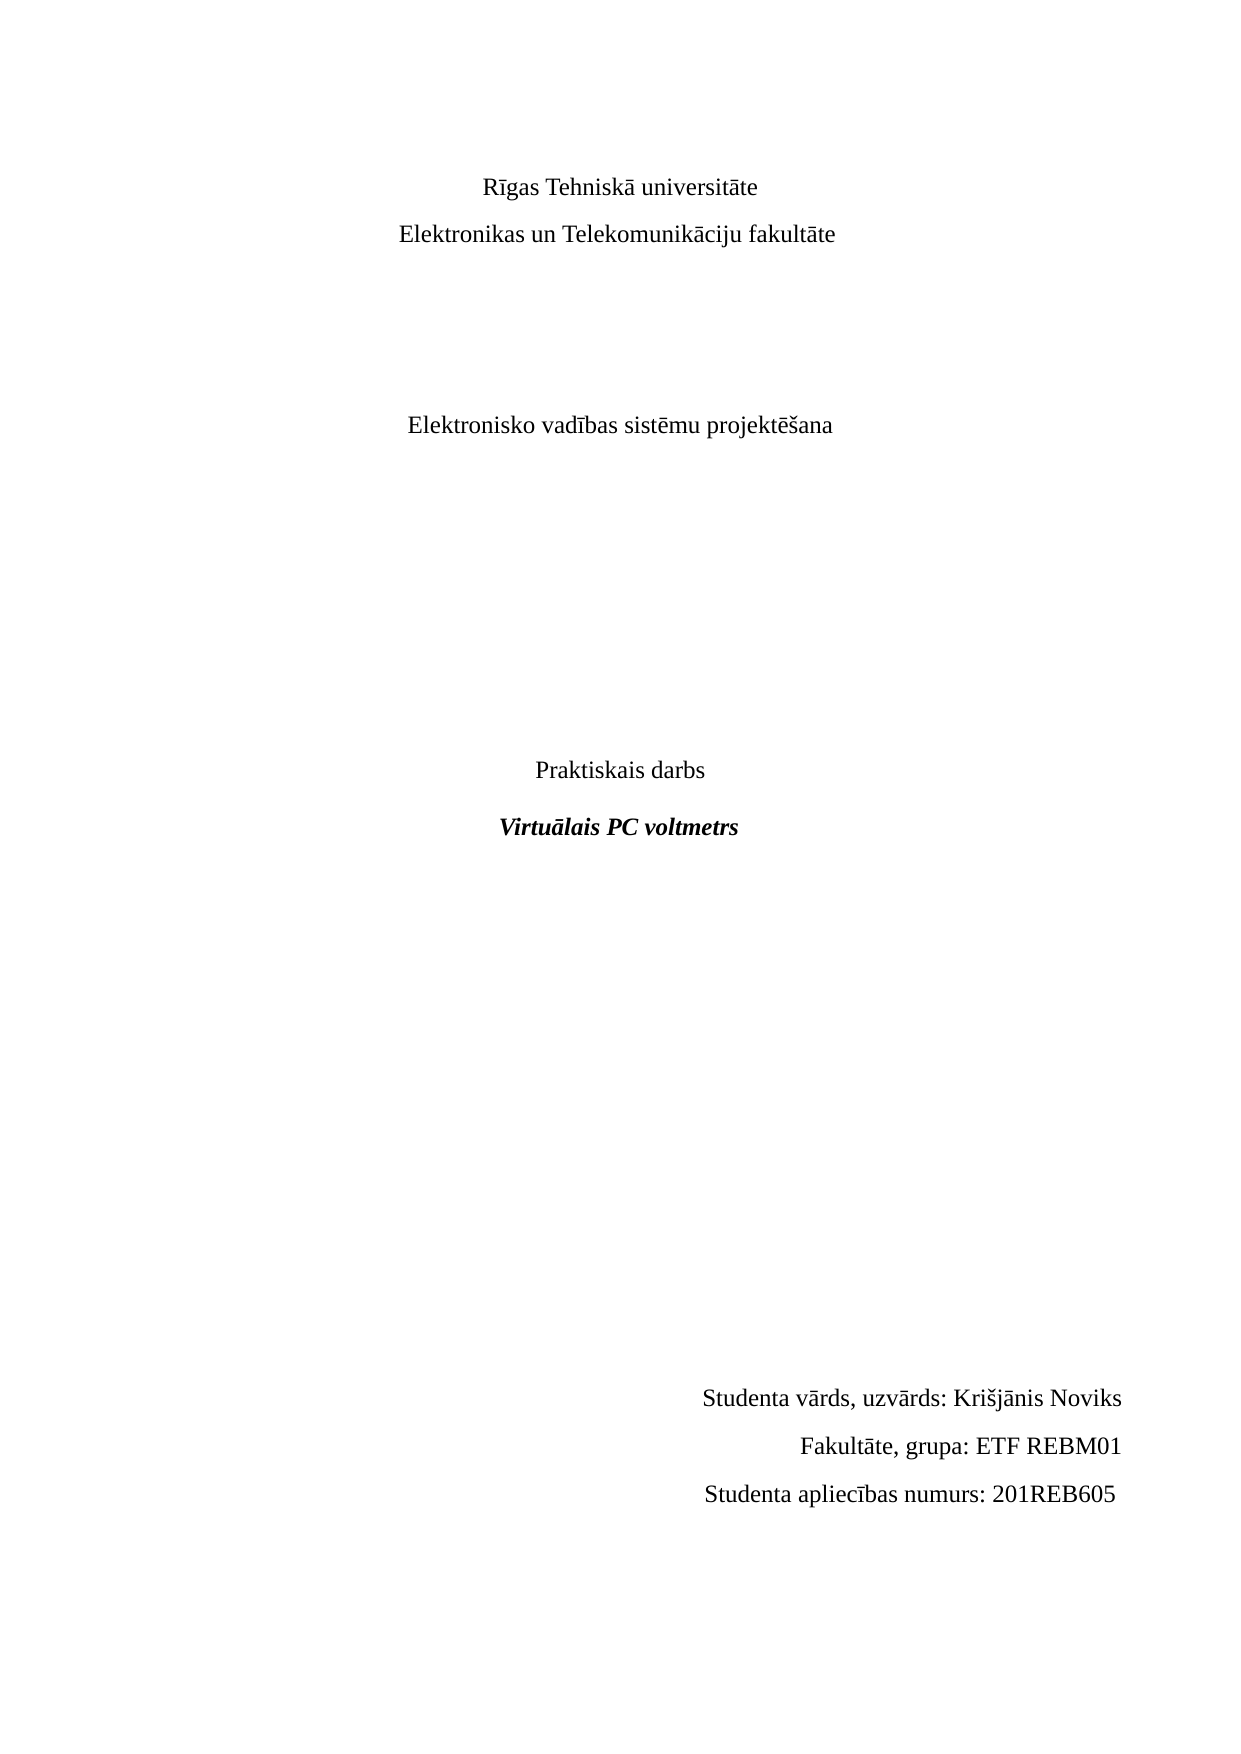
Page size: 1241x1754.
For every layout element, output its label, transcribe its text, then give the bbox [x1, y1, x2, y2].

text Elektronisko vadības sistēmu projektēšana [118, 410, 1122, 438]
text Praktiskais darbs [118, 755, 1122, 783]
text Studenta apliecības numurs: 201REB605 [118, 1479, 1122, 1507]
text Virtuālais PC voltmetrs [118, 812, 1122, 841]
text Elektronikas un Telekomunikāciju fakultāte [118, 219, 1122, 248]
text Fakultāte, grupa: ETF REBM01 [118, 1431, 1122, 1460]
text Studenta vārds, uzvārds: Krišjānis Noviks [118, 1383, 1122, 1412]
text Rīgas Tehniskā universitāte [118, 172, 1122, 200]
